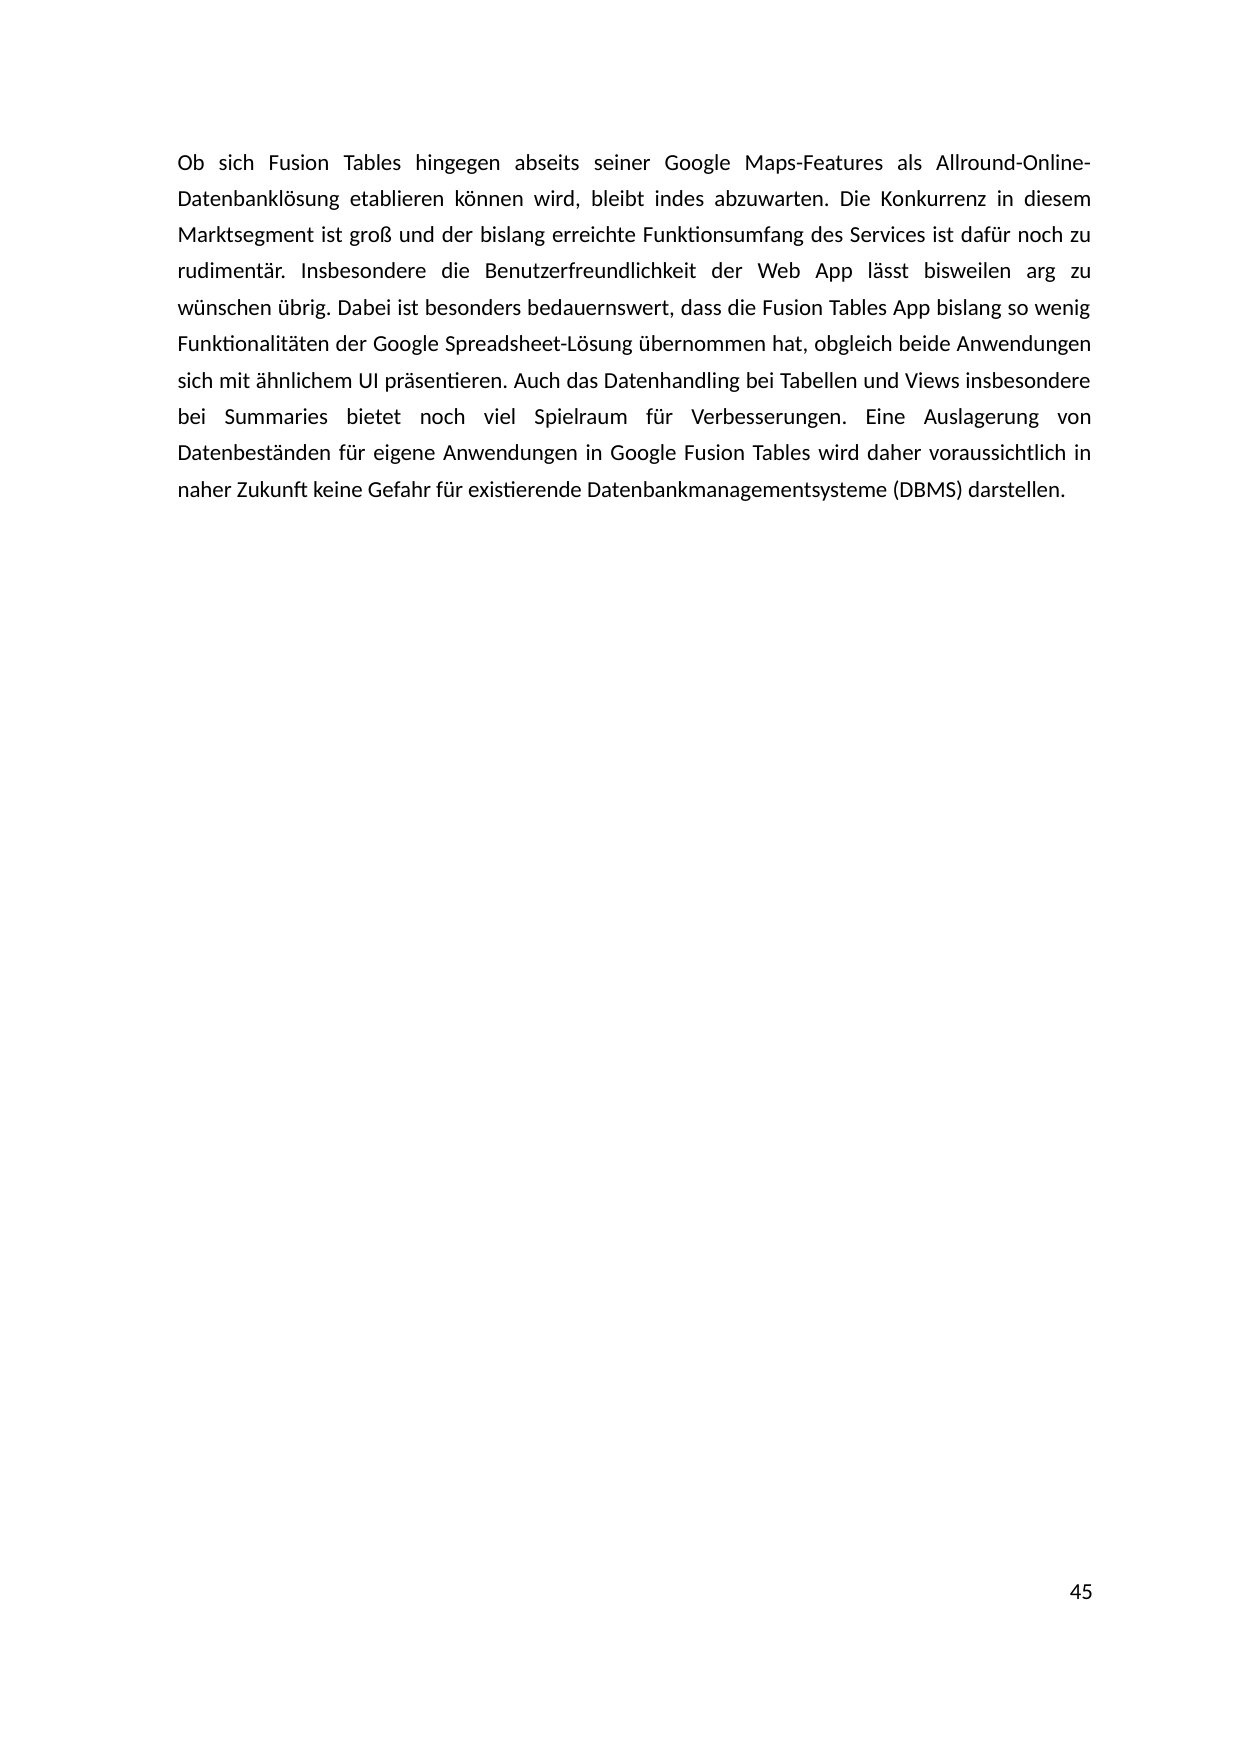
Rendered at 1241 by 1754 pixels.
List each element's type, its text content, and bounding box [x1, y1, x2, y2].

text Ob sich Fusion Tables hingegen abseits seiner Google Maps-Features als Allround-Online-Datenbanklösung etablieren können wird, bleibt indes abzuwarten. Die Konkurrenz in diesem Marktsegment ist groß und der bislang erreichte Funktionsumfang des Services ist dafür noch zu rudimentär. Insbesondere die Benutzerfreundlichkeit der Web App lässt bisweilen arg zu wünschen übrig. Dabei ist besonders bedauernswert, dass die Fusion Tables App bislang so wenig Funktionalitäten der Google Spreadsheet-Lösung übernommen hat, obgleich beide Anwendungen sich mit ähnlichem UI präsentieren. Auch das Datenhandling bei Tabellen und Views insbesondere bei Summaries bietet noch viel Spielraum für Verbesserungen. Eine Auslagerung von Datenbeständen für eigene Anwendungen in Google Fusion Tables wird daher voraussichtlich in naher Zukunft keine Gefahr für existierende Datenbankmanagementsysteme (DBMS) darstellen. [177, 148, 1093, 503]
